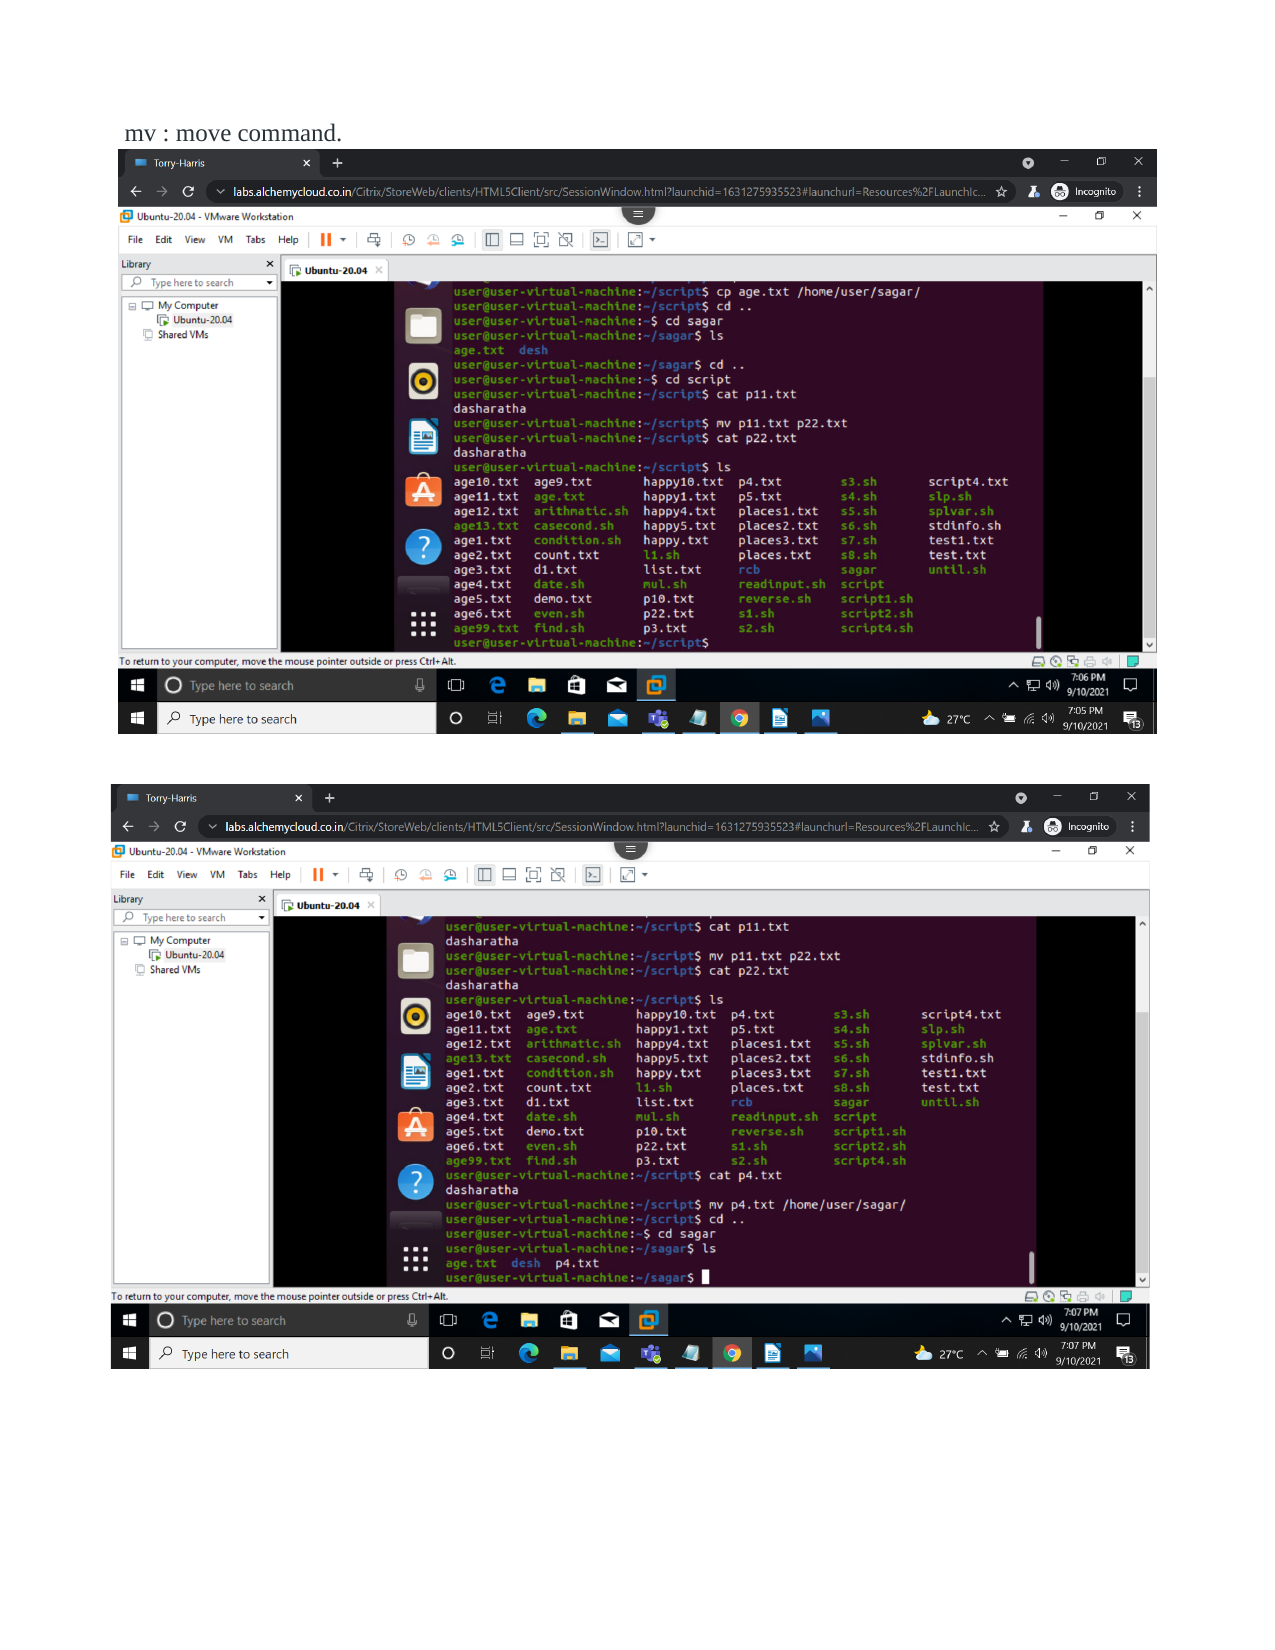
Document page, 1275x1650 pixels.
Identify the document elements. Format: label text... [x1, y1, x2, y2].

picture [118, 149, 1157, 734]
picture [110, 784, 1150, 1369]
text mv : move command. [118, 118, 1157, 147]
